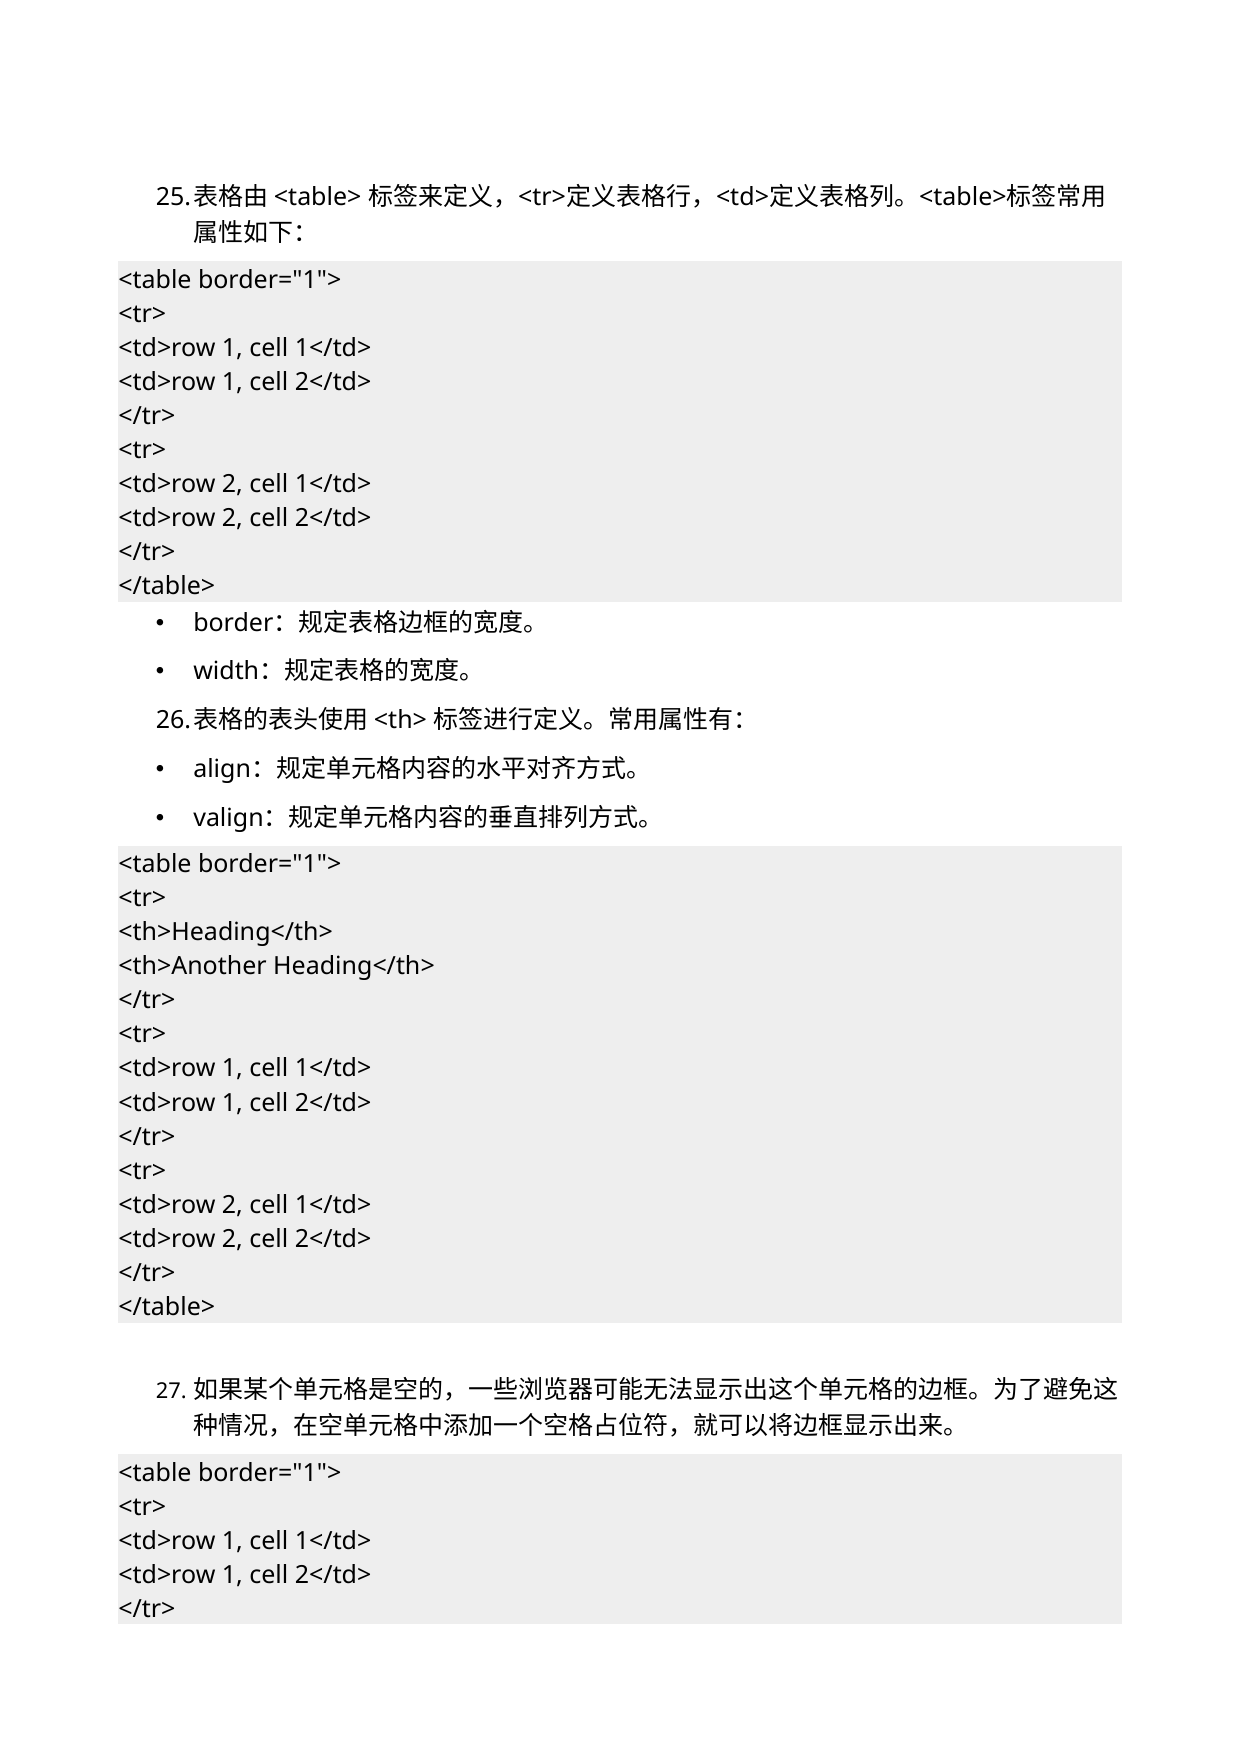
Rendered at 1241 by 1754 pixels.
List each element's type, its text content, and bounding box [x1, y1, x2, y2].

list valign：规定单元格内容的垂直排列方式。 [156, 797, 1122, 833]
list border：规定表格边框的宽度。 [156, 602, 1122, 638]
list width：规定表格的宽度。 [156, 651, 1122, 687]
table_header <table border="1"> <tr> <td>row 1, cell 1</td> <td>row 1, cell 2</td> </tr> [118, 1454, 1122, 1624]
table_header <table border="1"> <tr> <td>row 1, cell 1</td> <td>row 1, cell 2</td> </tr> <tr> <td>row 2, cell 1</td> <td>row 2, cell 2</td> </tr> </table> [118, 261, 1122, 602]
table_header <table border="1"> <tr> <th>Heading</th> <th>Another Heading</th> </tr> <tr> <td>row 1, cell 1</td> <td>row 1, cell 2</td> </tr> <tr> <td>row 2, cell 1</td> <td>row 2, cell 2</td> </tr> </table> [118, 846, 1122, 1323]
list 如果某个单元格是空的，一些浏览器可能无法显示出这个单元格的边框。为了避免这种情况，在空单元格中添加一个空格占位符，就可以将边框显示出来。 [156, 1369, 1122, 1442]
list 表格由 <table> 标签来定义，<tr>定义表格行，<td>定义表格列。<table>标签常用属性如下： [156, 176, 1122, 249]
list 表格的表头使用 <th> 标签进行定义。常用属性有： [156, 699, 1122, 736]
list align：规定单元格内容的水平对齐方式。 [156, 748, 1122, 784]
